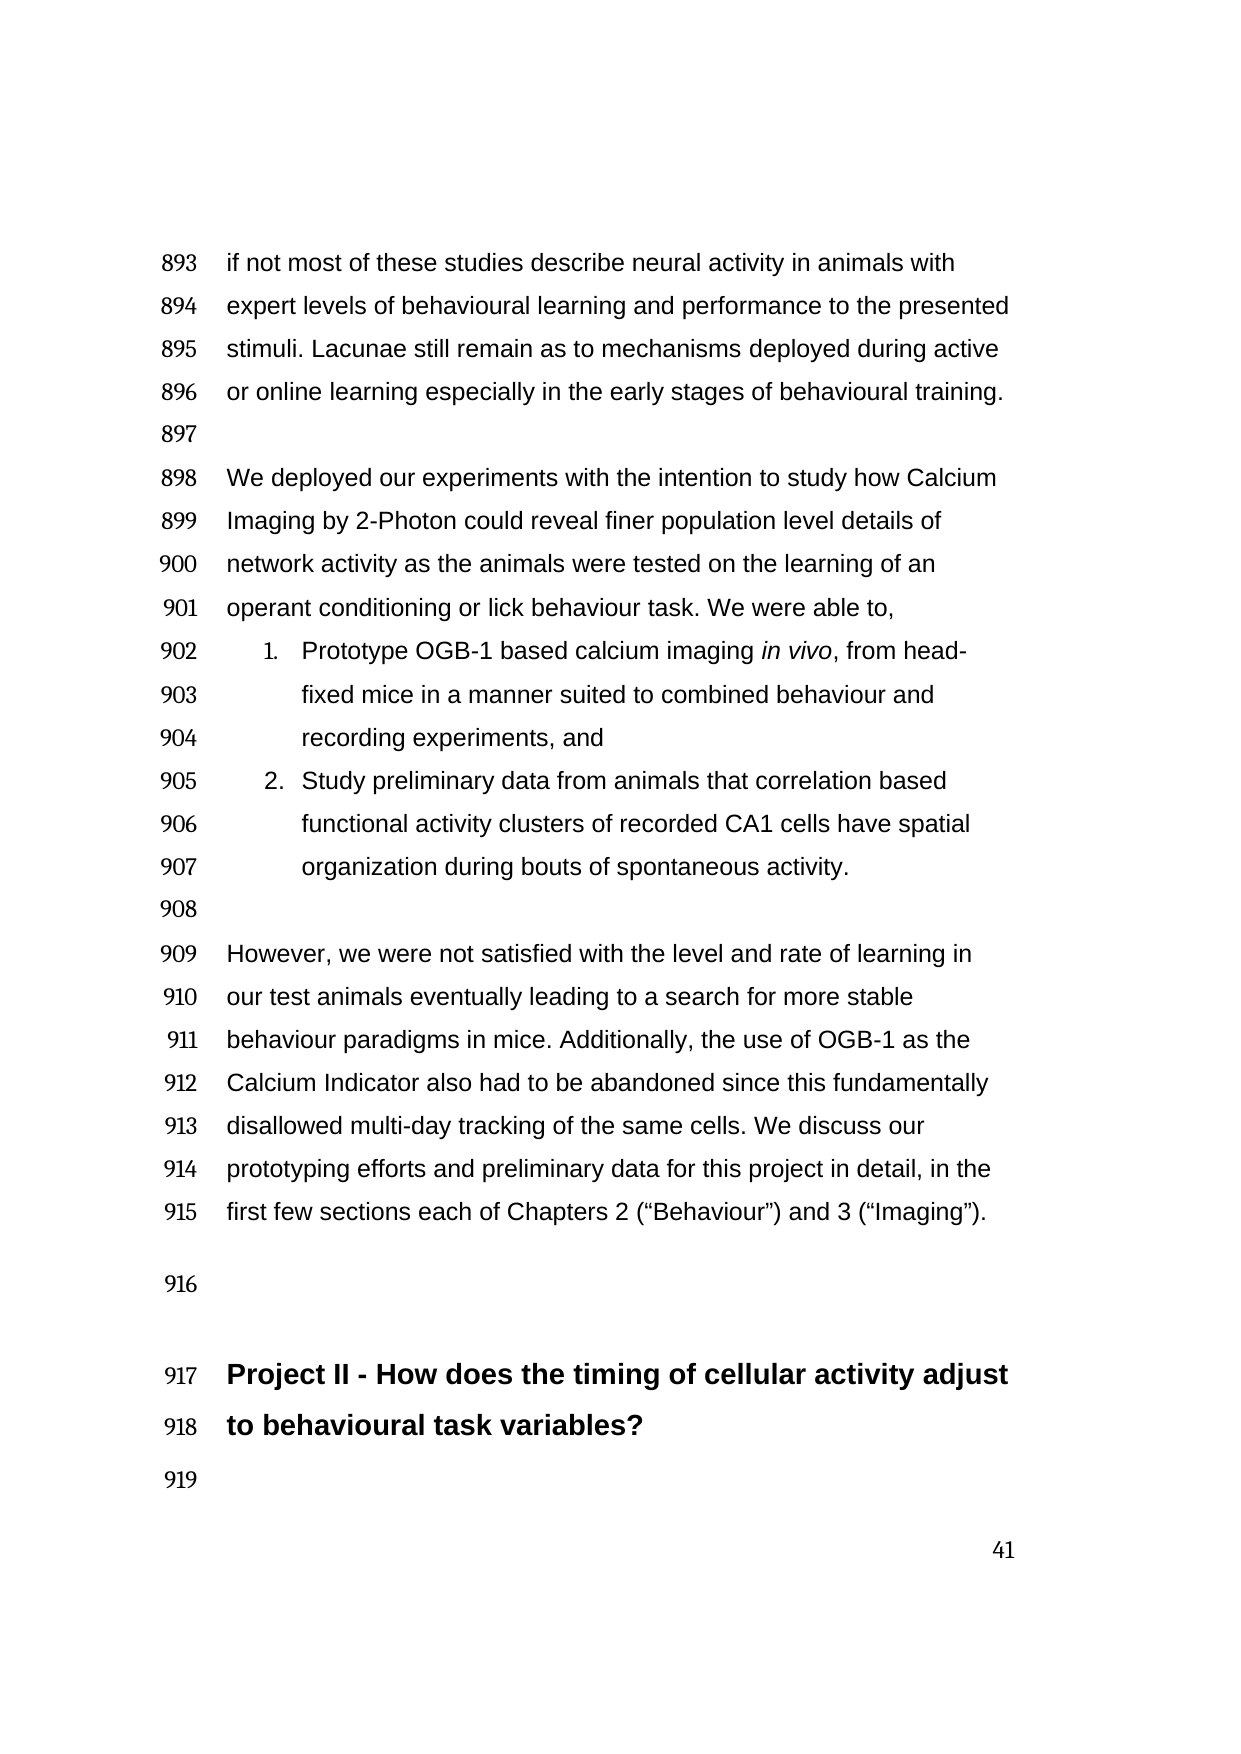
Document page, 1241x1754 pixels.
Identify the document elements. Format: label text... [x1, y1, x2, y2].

subtitle Project II - How does the timing of cellular activity adjust to behavioural task variables? [226, 1357, 1014, 1441]
list Study preliminary data from animals that correlation based functional activity clusters of recorded CA1 cells have spatial organization during bouts of spontaneous activity. [264, 766, 1014, 881]
text However, we were not satisfied with the level and rate of learning in our test animals eventually leading to a search for more stable behaviour paradigms in mice. Additionally, the use of OGB-1 as the Calcium Indicator also had to be abandoned since this fundamentally disallowed multi-day tracking of the same cells. We discuss our prototyping efforts and preliminary data for this project in detail, in the first few sections each of Chapters 2 (“Behaviour”) and 3 (“Imaging”). [226, 938, 1014, 1226]
text if not most of these studies describe neural activity in animals with expert levels of behavioural learning and performance to the presented stimuli. Lacunae still remain as to mechanisms deployed during active or online learning especially in the early stages of behavioural training. [226, 248, 1014, 406]
text We deployed our experiments with the intention to study how Calcium Imaging by 2-Photon could reveal finer population level details of network activity as the animals were tested on the learning of an operant conditioning or lick behaviour task. We were able to, [226, 463, 1014, 621]
list Prototype OGB-1 based calcium imaging in vivo, from head-fixed mice in a manner suited to combined behaviour and recording experiments, and [264, 636, 1014, 752]
